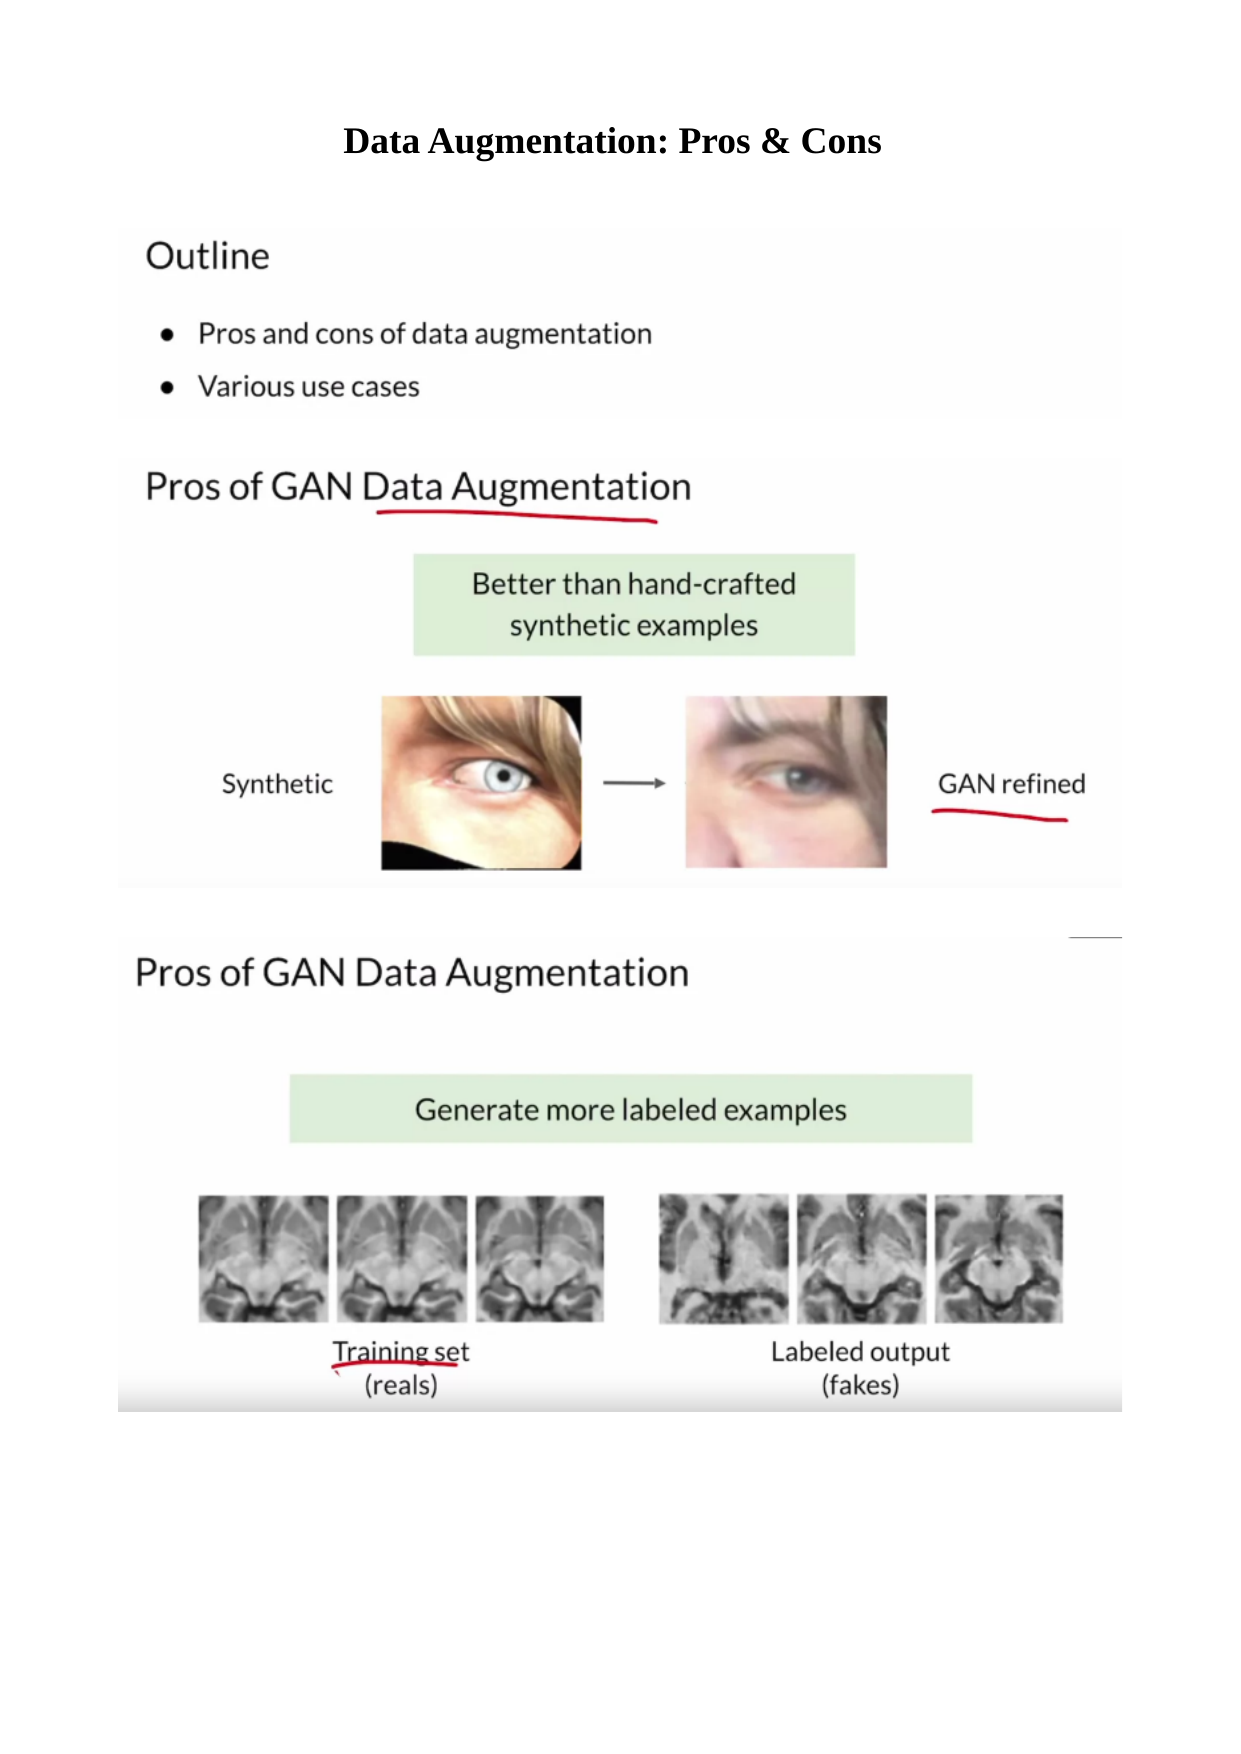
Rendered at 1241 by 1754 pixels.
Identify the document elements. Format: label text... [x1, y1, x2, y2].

picture [118, 228, 1123, 419]
picture [118, 458, 1123, 888]
subtitle Data Augmentation: Pros & Cons [118, 118, 1122, 161]
picture [118, 937, 1123, 1412]
